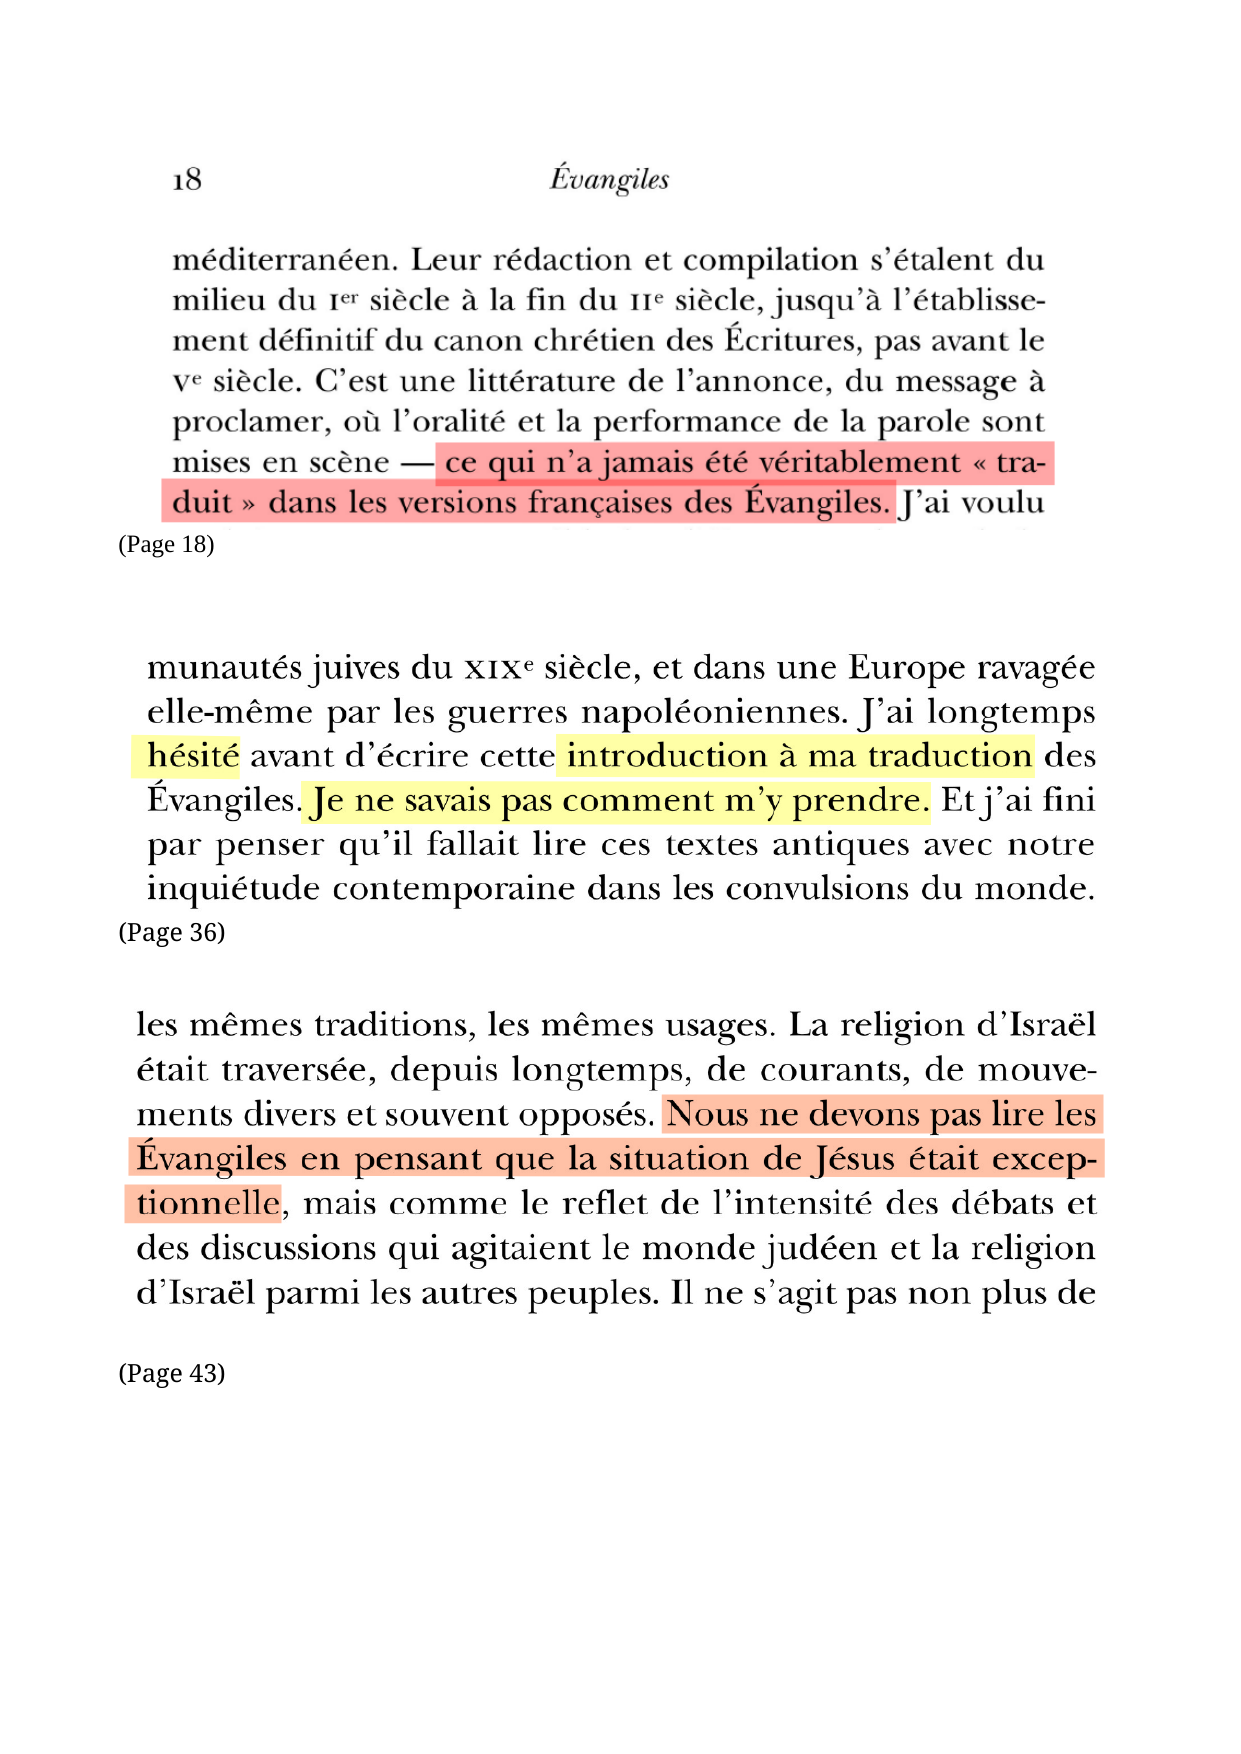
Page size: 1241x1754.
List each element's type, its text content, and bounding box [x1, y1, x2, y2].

text (Page 43) [118, 1356, 1122, 1390]
text (Page 36) [118, 915, 1122, 948]
text (Page 18) [118, 118, 1122, 558]
picture [118, 648, 1123, 915]
text [118, 644, 1122, 648]
picture [120, 132, 1106, 530]
picture [118, 1006, 1123, 1356]
